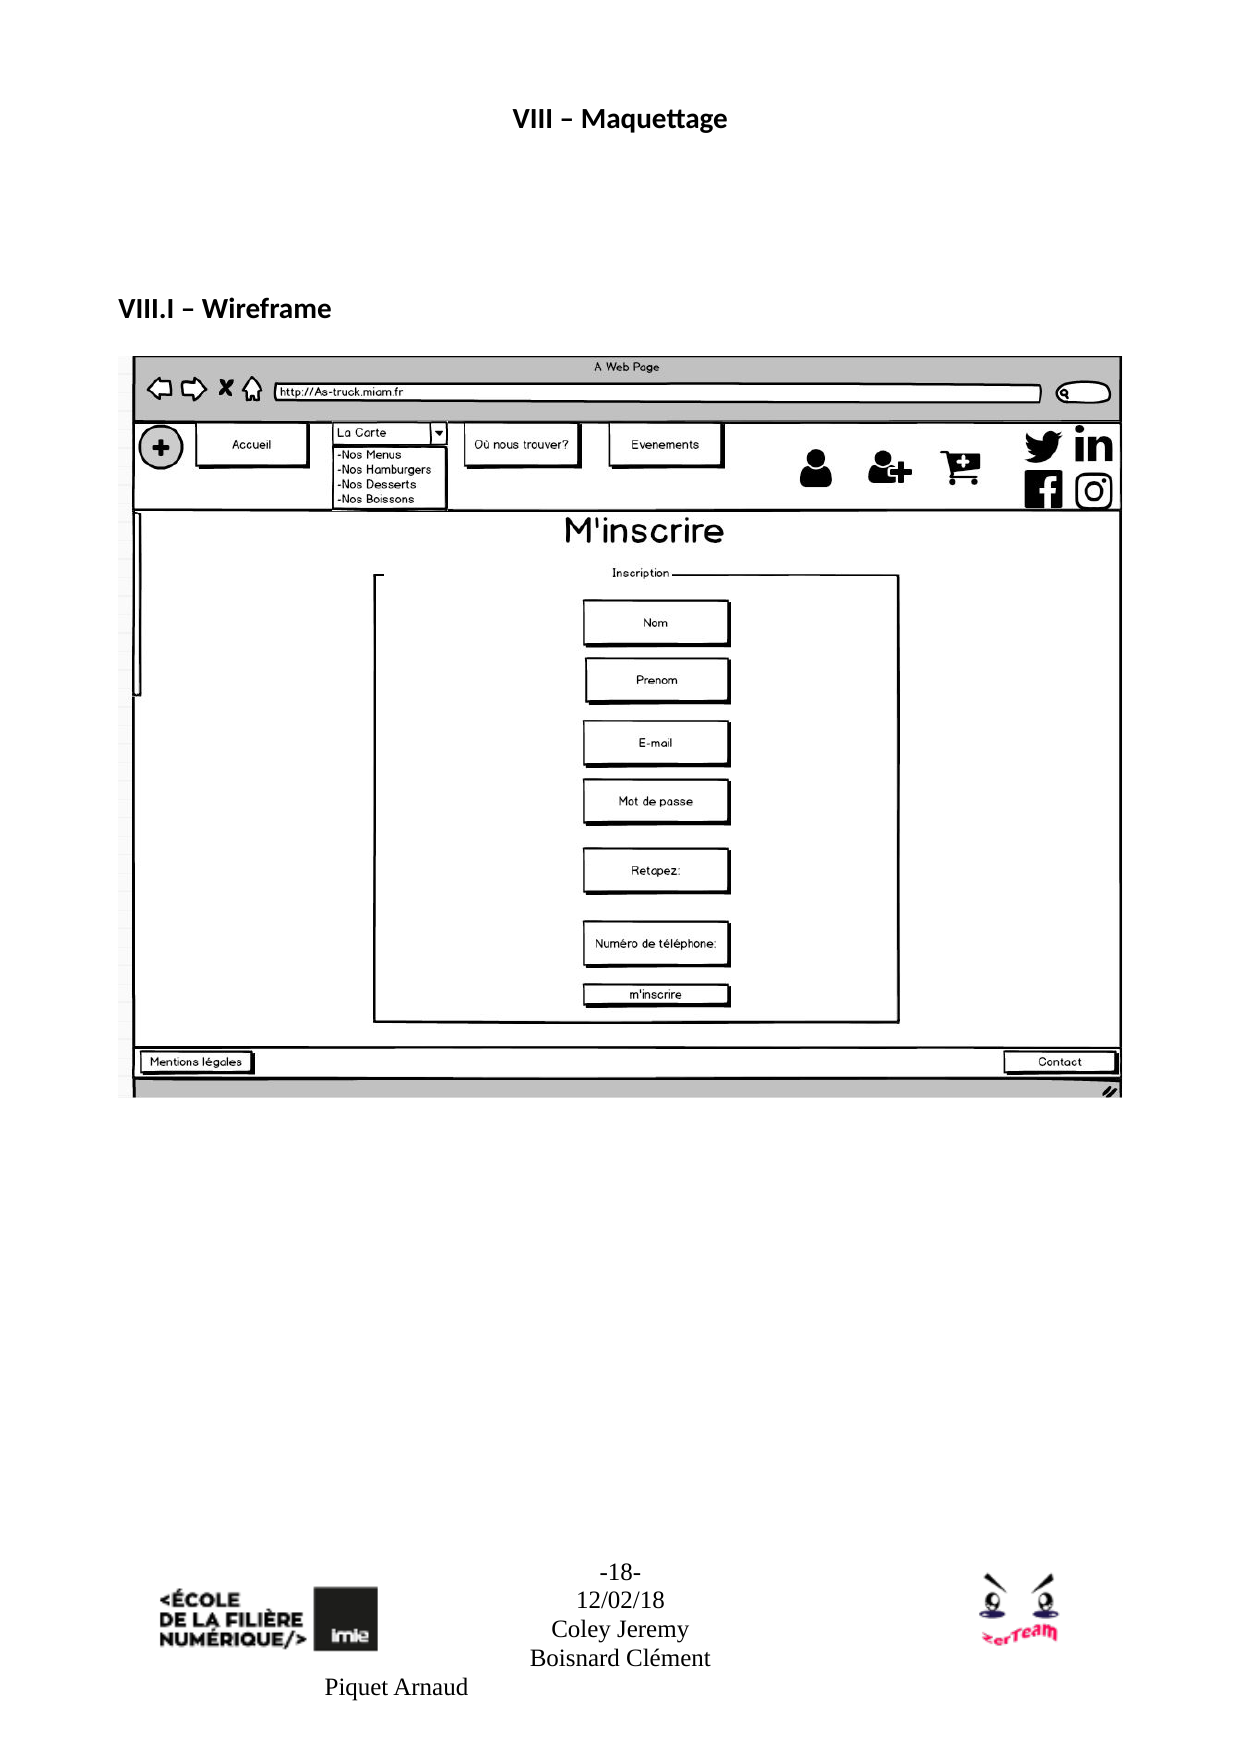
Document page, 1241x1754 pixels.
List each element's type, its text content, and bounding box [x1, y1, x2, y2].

subtitle VIII.I – Wireframe [118, 290, 1122, 325]
subtitle VIII – Maquettage [118, 100, 1122, 136]
